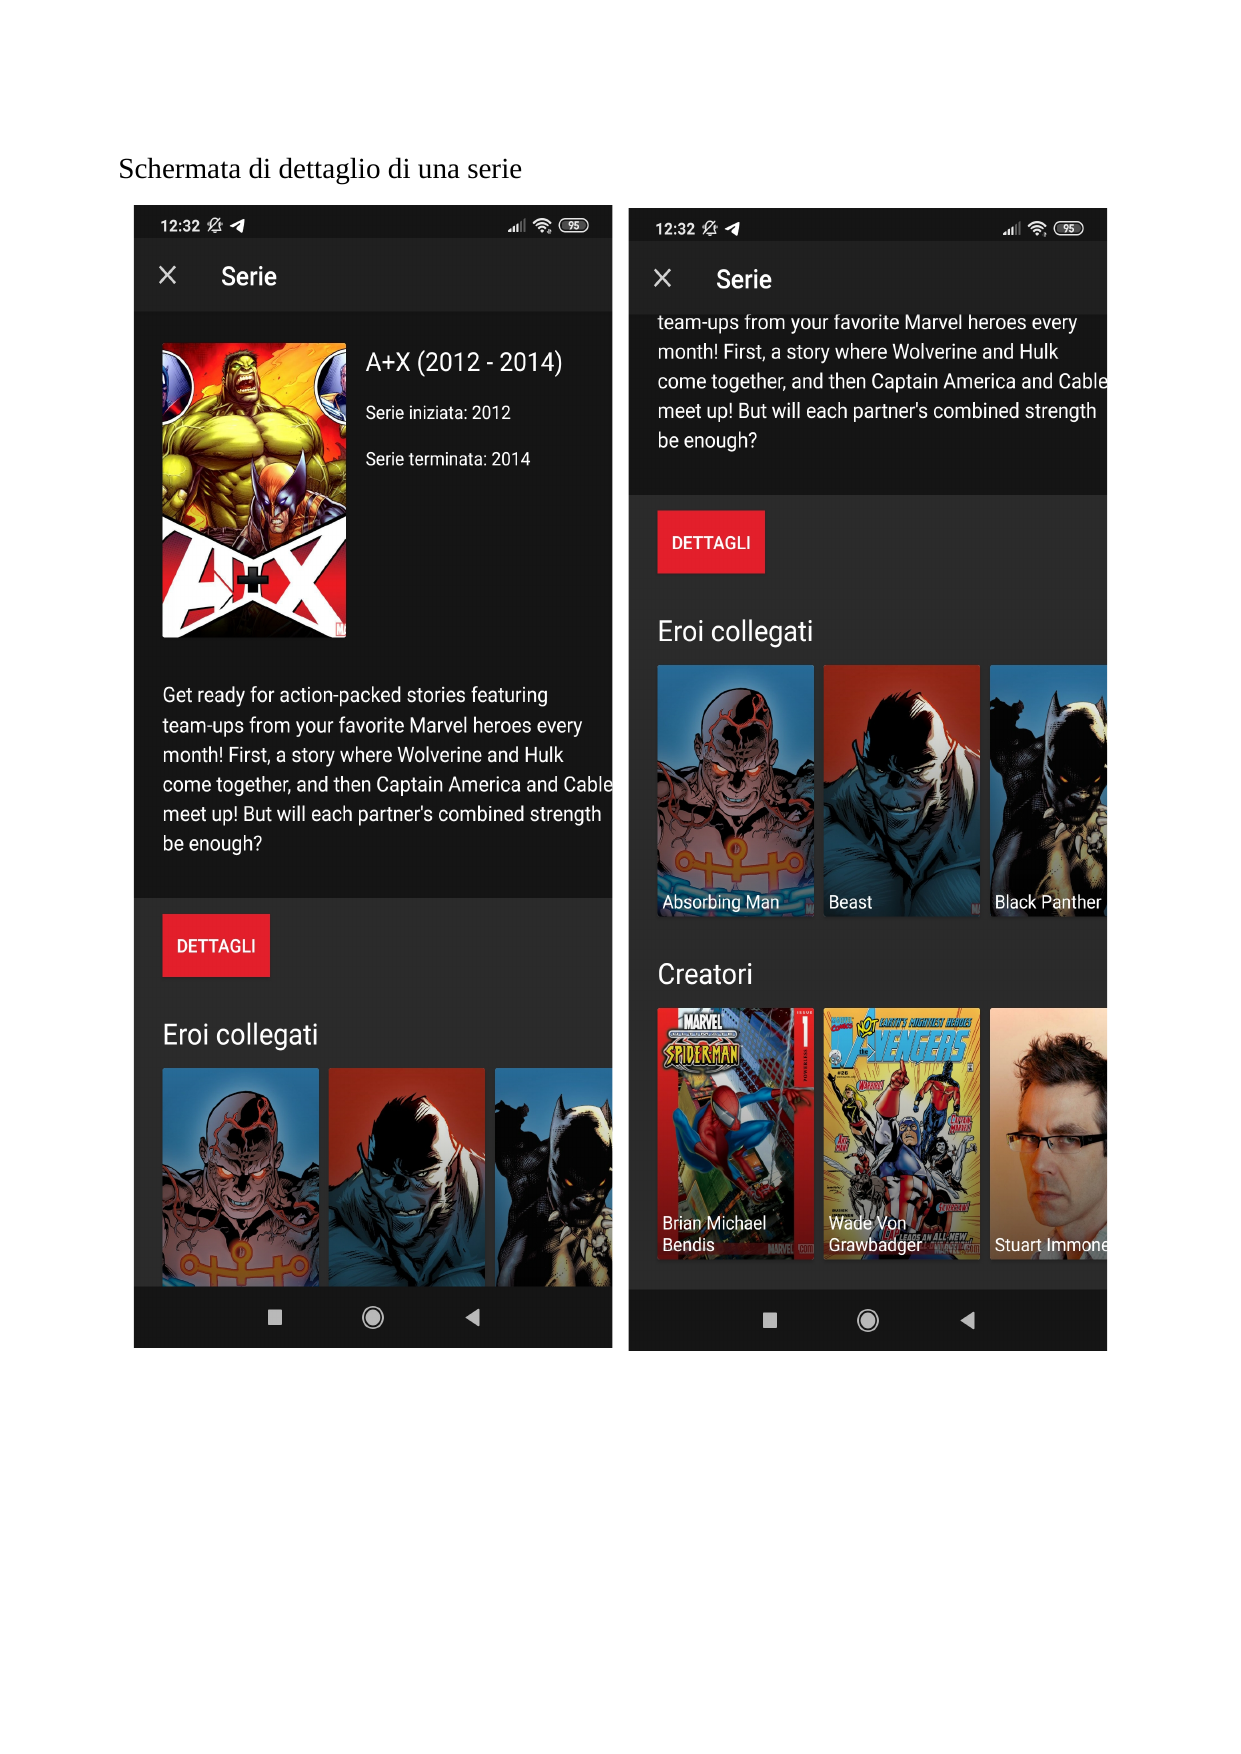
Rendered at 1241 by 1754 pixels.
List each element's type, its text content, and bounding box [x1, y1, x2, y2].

picture [628, 208, 1108, 1351]
picture [133, 205, 613, 1348]
text Schermata di dettaglio di una serie [118, 152, 1122, 185]
